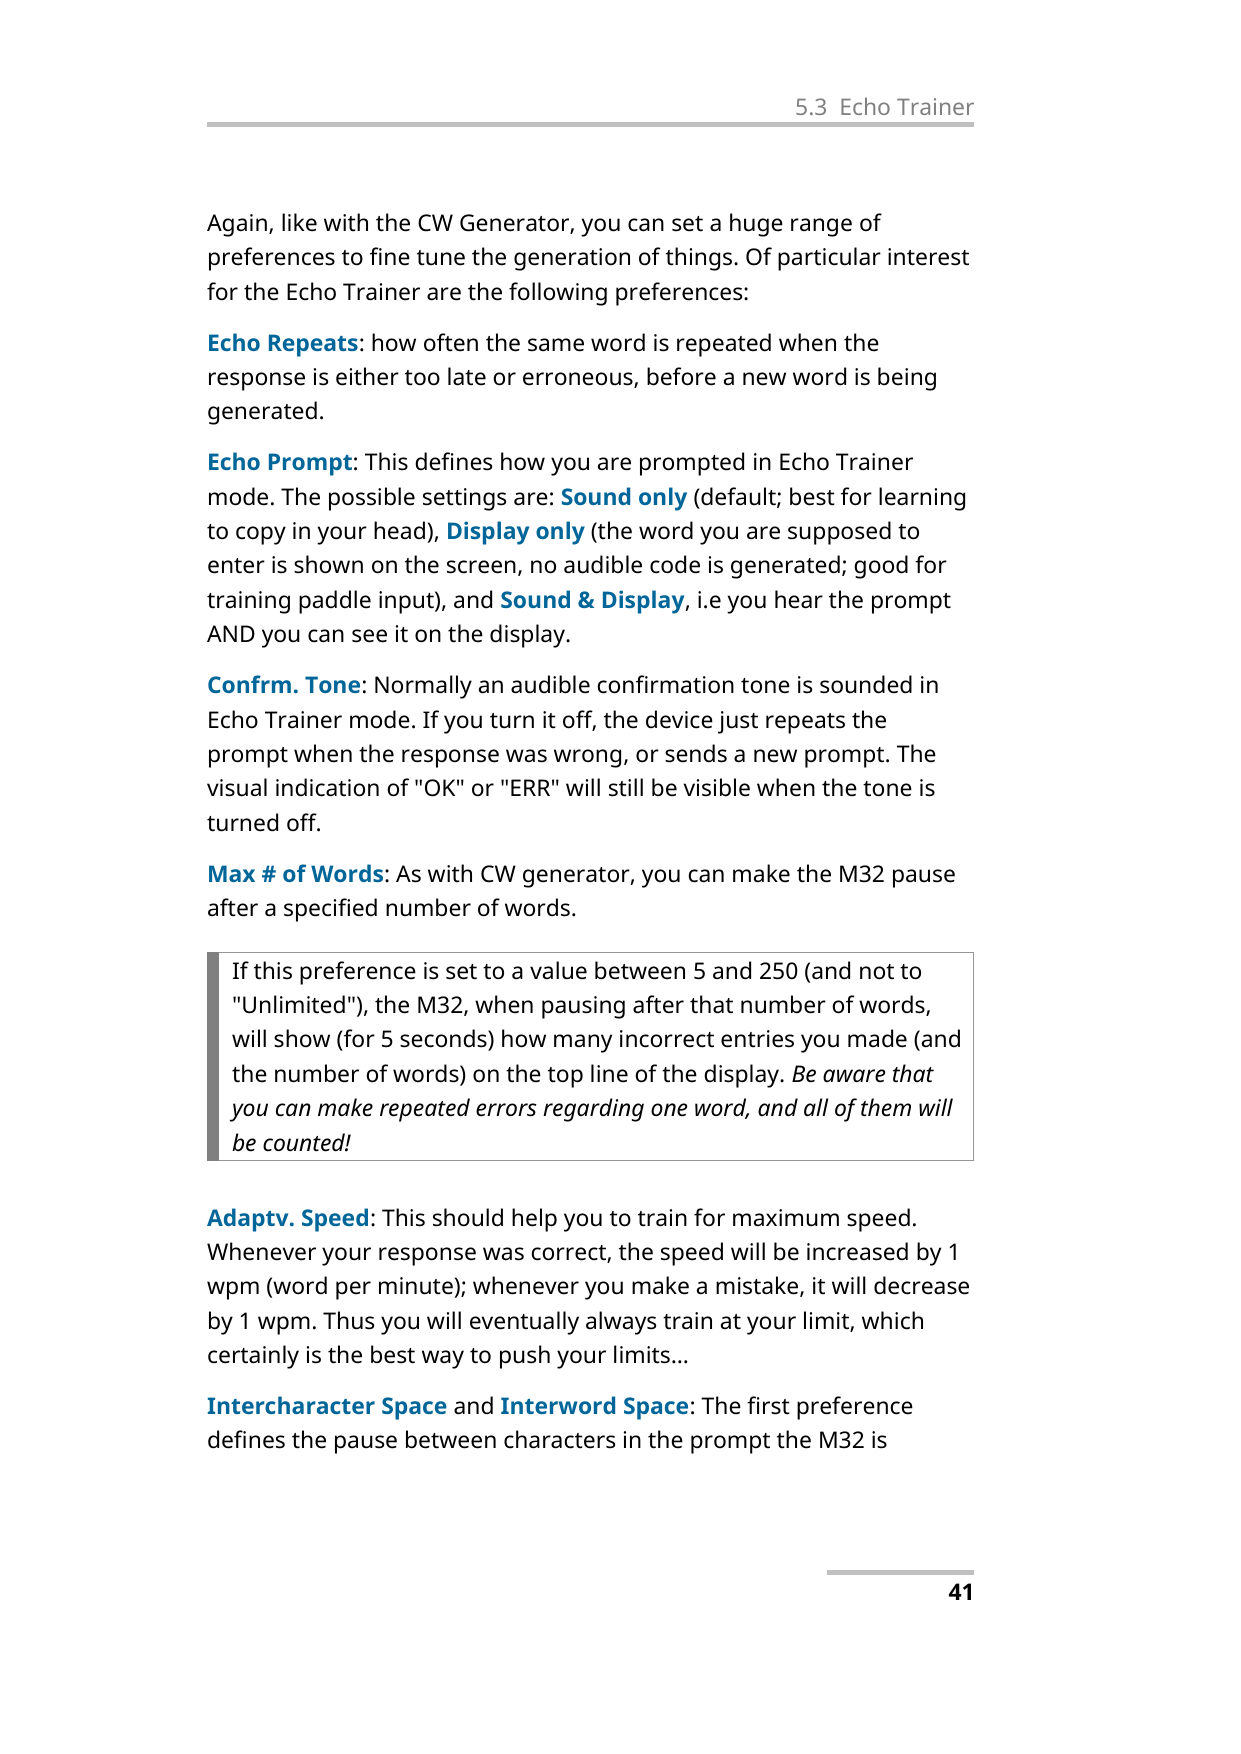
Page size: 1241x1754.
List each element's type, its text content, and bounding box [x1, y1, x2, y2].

text Adaptv. Speed: This should help you to train for maximum speed. Whenever your response was correct, the speed will be increased by 1 wpm (word per minute); whenever you make a mistake, it will decrease by 1 wpm. Thus you will eventually always train at your limit, which certainly is the best way to push your limits…​ [207, 1202, 974, 1370]
text If this preference is set to a value between 5 and 250 (and not to "Unlimited"), the M32, when pausing after that number of words, will show (for 5 seconds) how many incorrect entries you made (and the number of words) on the top line of the display. Be aware that you can make repeated errors regarding one word, and all of them will be counted! [219, 953, 973, 1160]
text Echo Repeats: how often the same word is repeated when the response is either too late or erroneous, before a new word is being generated. [207, 327, 974, 427]
text Intercharacter Space and Interword Space: The first preference defines the pause between characters in the prompt the M32 is [207, 1390, 974, 1456]
text Echo Prompt: This defines how you are prompted in Echo Trainer mode. The possible settings are: Sound only (default; best for learning to copy in your head), Display only (the word you are supposed to enter is shown on the screen, no audible code is generated; good for training paddle input), and Sound & Display, i.e you hear the prompt AND you can see it on the display. [207, 446, 974, 649]
text Max # of Words: As with CW generator, you can make the M32 pause after a specified number of words. [207, 858, 974, 923]
text Confrm. Tone: Normally an audible confirmation tone is sounded in Echo Trainer mode. If you turn it off, the device just repeats the prompt when the response was wrong, or sends a new prompt. The visual indication of "OK" or "ERR" will still be visible when the tone is turned off. [207, 669, 974, 838]
text Again, like with the CW Generator, you can set a huge range of preferences to fine tune the generation of things. Of particular interest for the Echo Trainer are the following preferences: [207, 207, 974, 307]
